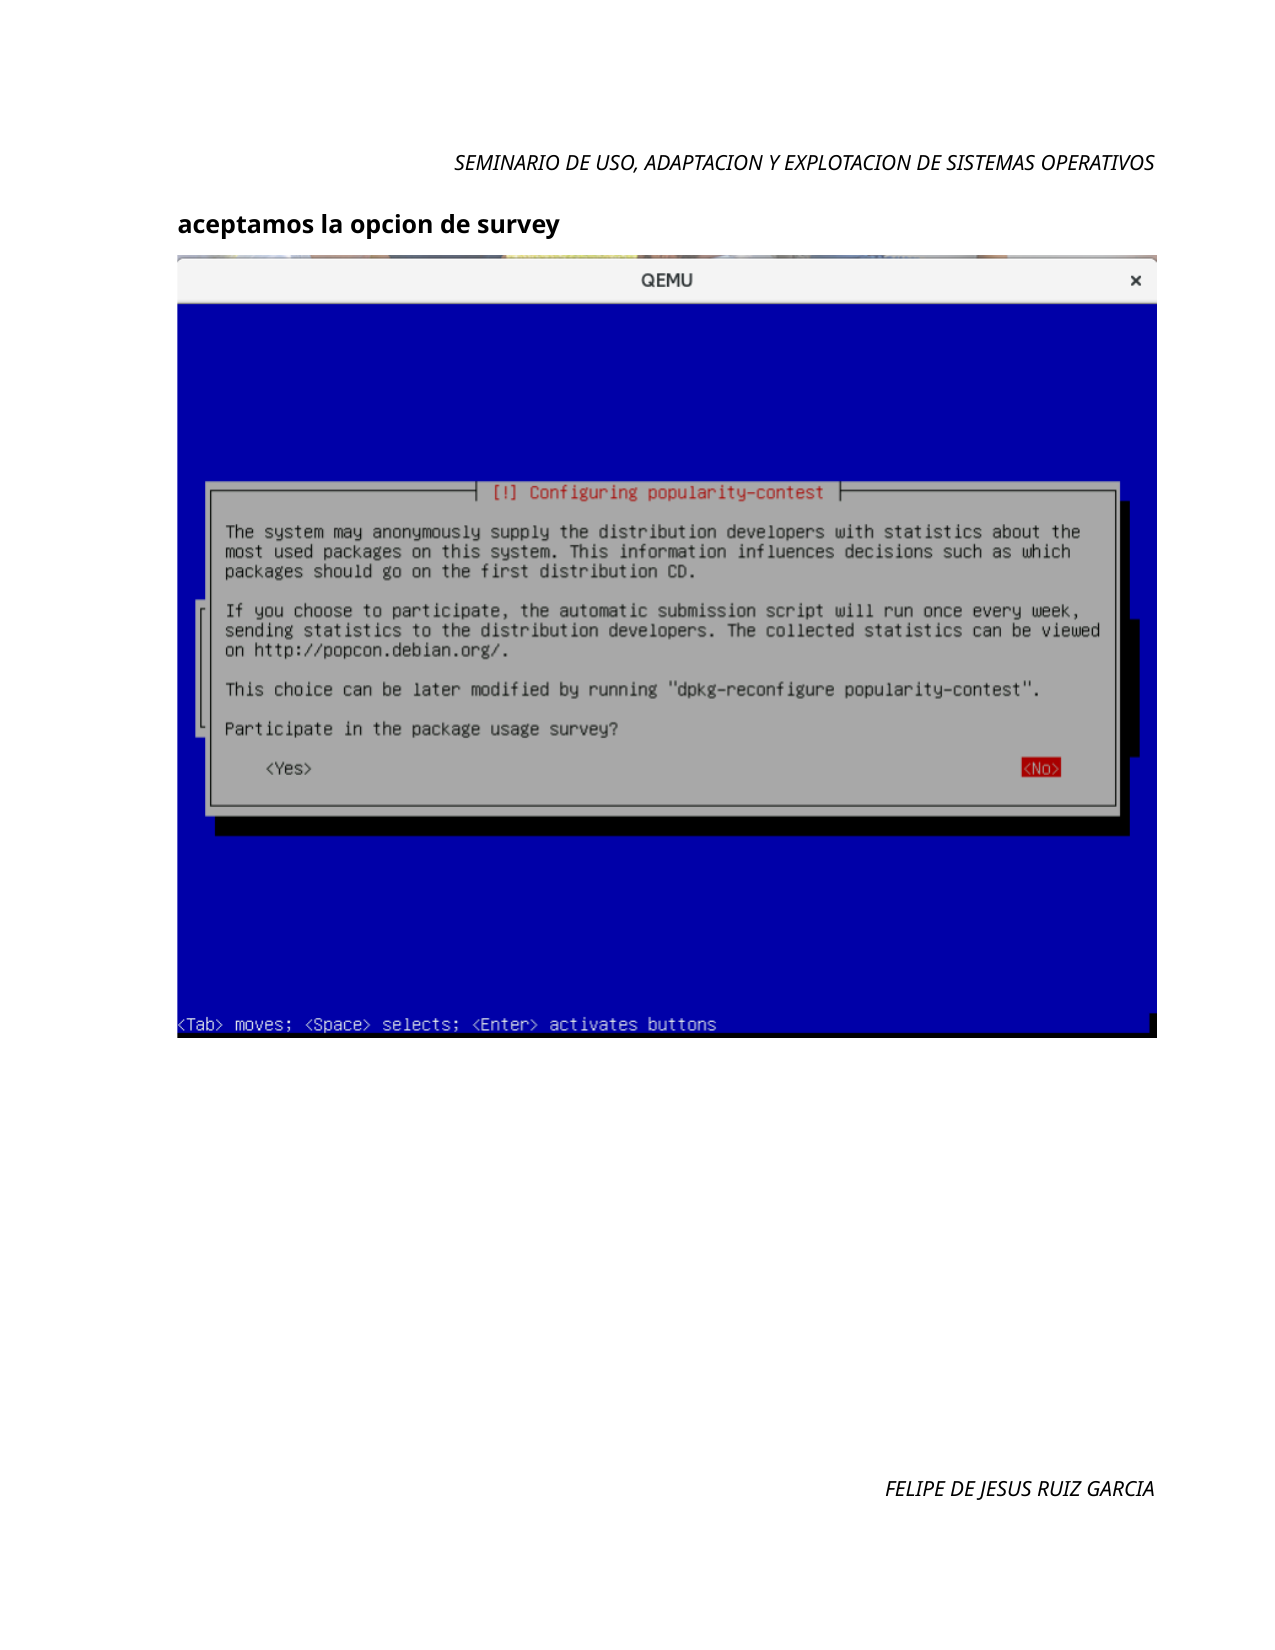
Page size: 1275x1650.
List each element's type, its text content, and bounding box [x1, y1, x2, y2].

picture [177, 255, 1157, 1038]
text aceptamos la opcion de survey [177, 207, 1157, 241]
